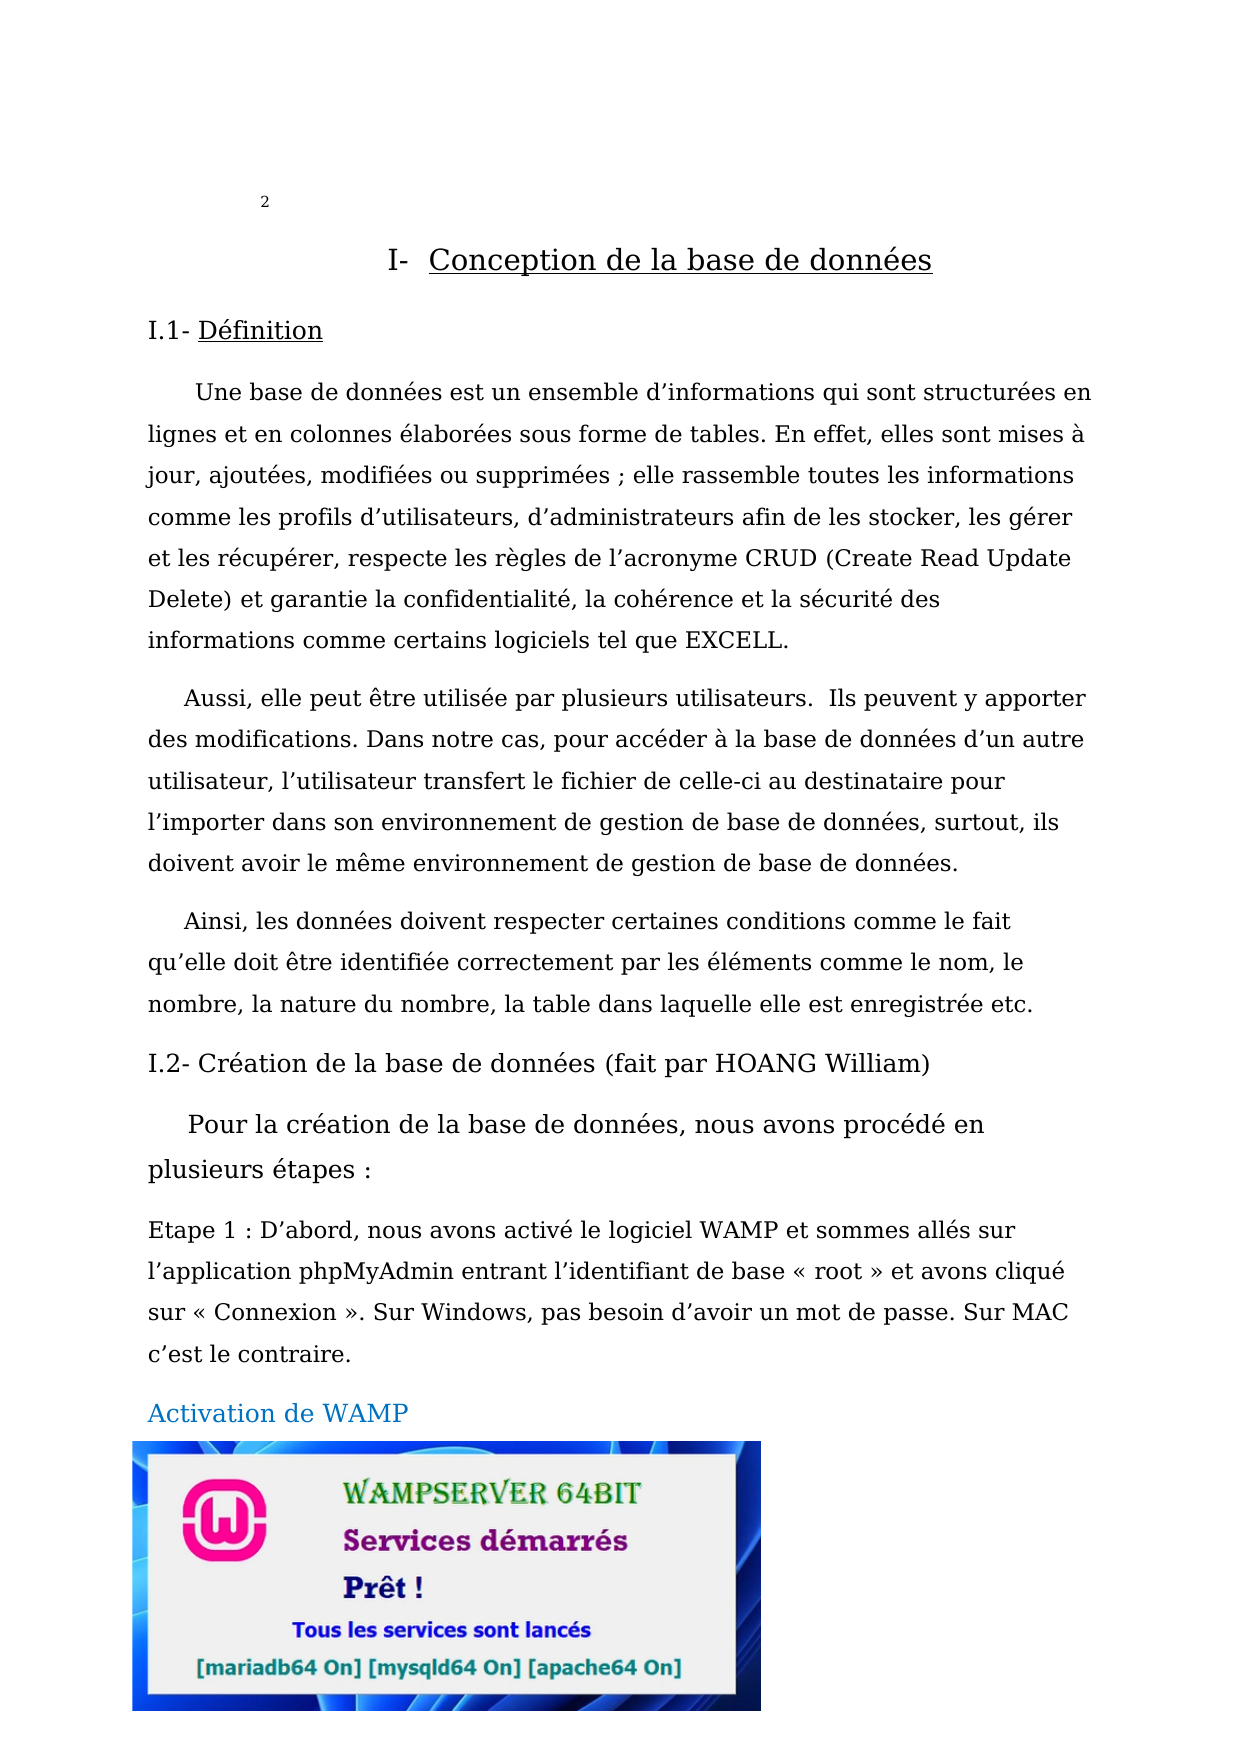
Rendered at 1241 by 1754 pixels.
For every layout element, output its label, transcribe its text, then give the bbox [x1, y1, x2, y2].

list I- Conception de la base de données [260, 238, 1093, 278]
text Une base de données est un ensemble d’informations qui sont structurées en lignes et en colonnes élaborées sous forme de tables. En effet, elles sont mises à jour, ajoutées, modifiées ou supprimées ; elle rassemble toutes les informations comme les profils d’utilisateurs, d’administrateurs afin de les stocker, les gérer et les récupérer, respecte les règles de l’acronyme CRUD (Create Read Update Delete) et garantie la confidentialité, la cohérence et la sécurité des informations comme certains logiciels tel que EXCELL. [148, 376, 1093, 653]
text Aussi, elle peut être utilisée par plusieurs utilisateurs. Ils peuvent y apporter des modifications. Dans notre cas, pour accéder à la base de données d’un autre utilisateur, l’utilisateur transfert le fichier de celle-ci au destinataire pour l’importer dans son environnement de gestion de base de données, surtout, ils doivent avoir le même environnement de gestion de base de données. [148, 684, 1093, 876]
text Ainsi, les données doivent respecter certaines conditions comme le fait qu’elle doit être identifiée correctement par les éléments comme le nom, le nombre, la nature du nombre, la table dans laquelle elle est enregistrée etc. [148, 907, 1093, 1017]
text Activation de WAMP [148, 1397, 1093, 1427]
text I.2- Création de la base de données (fait par HOANG William) [148, 1047, 1093, 1077]
text Etape 1 : D’abord, nous avons activé le logiciel WAMP et sommes allés sur l’application phpMyAdmin entrant l’identifiant de base « root » et avons cliqué sur « Connexion ». Sur Windows, pas besoin d’avoir un mot de passe. Sur MAC c’est le contraire. [148, 1216, 1093, 1367]
text I.1- Définition [148, 314, 1093, 344]
text Pour la création de la base de données, nous avons procédé en plusieurs étapes : [148, 1109, 1093, 1184]
